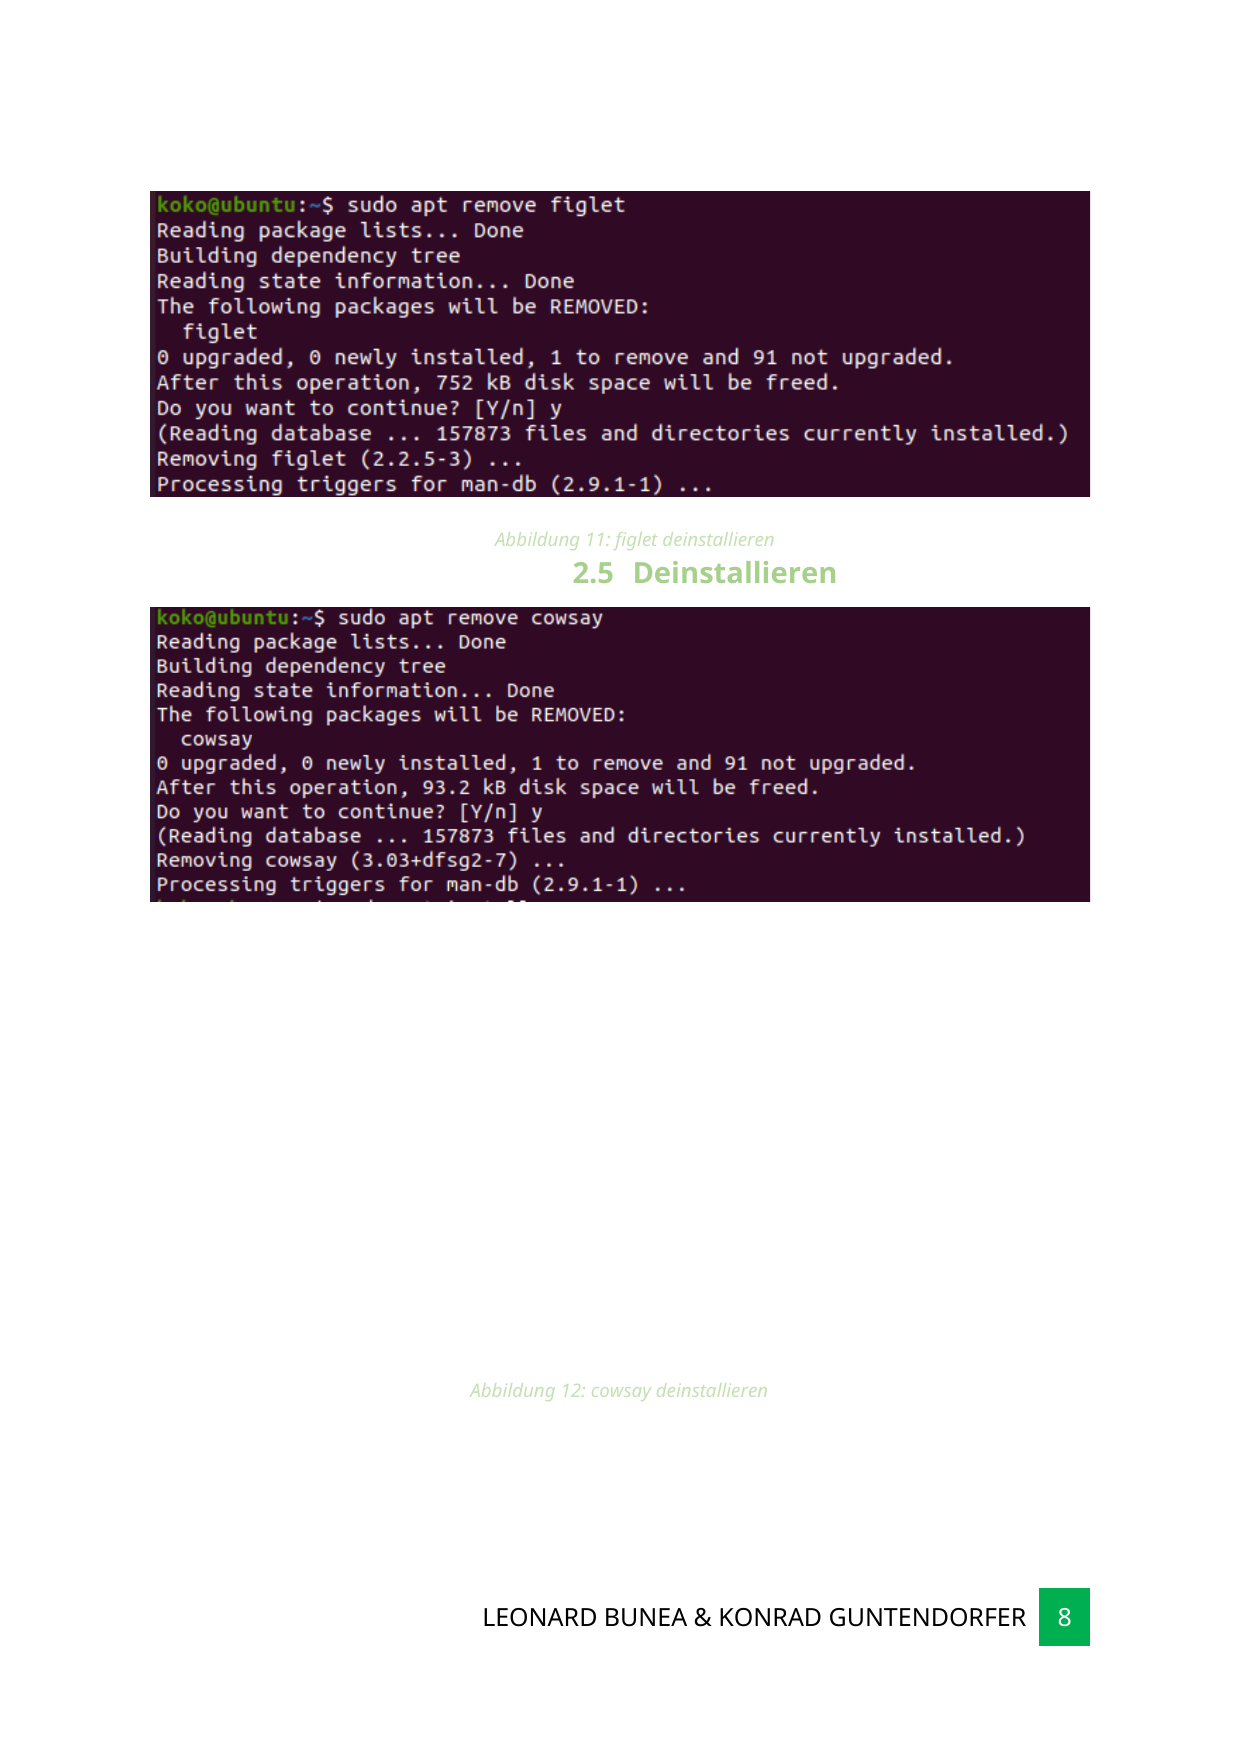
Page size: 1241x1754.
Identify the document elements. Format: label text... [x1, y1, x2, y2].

subtitle Deinstallieren [327, 552, 1090, 592]
text Abbildung 11: figlet deinstallieren [166, 527, 1106, 552]
text Abbildung 12: cowsay deinstallieren [150, 1378, 1090, 1403]
subtitle [166, 497, 1106, 527]
subtitle [327, 156, 1090, 191]
